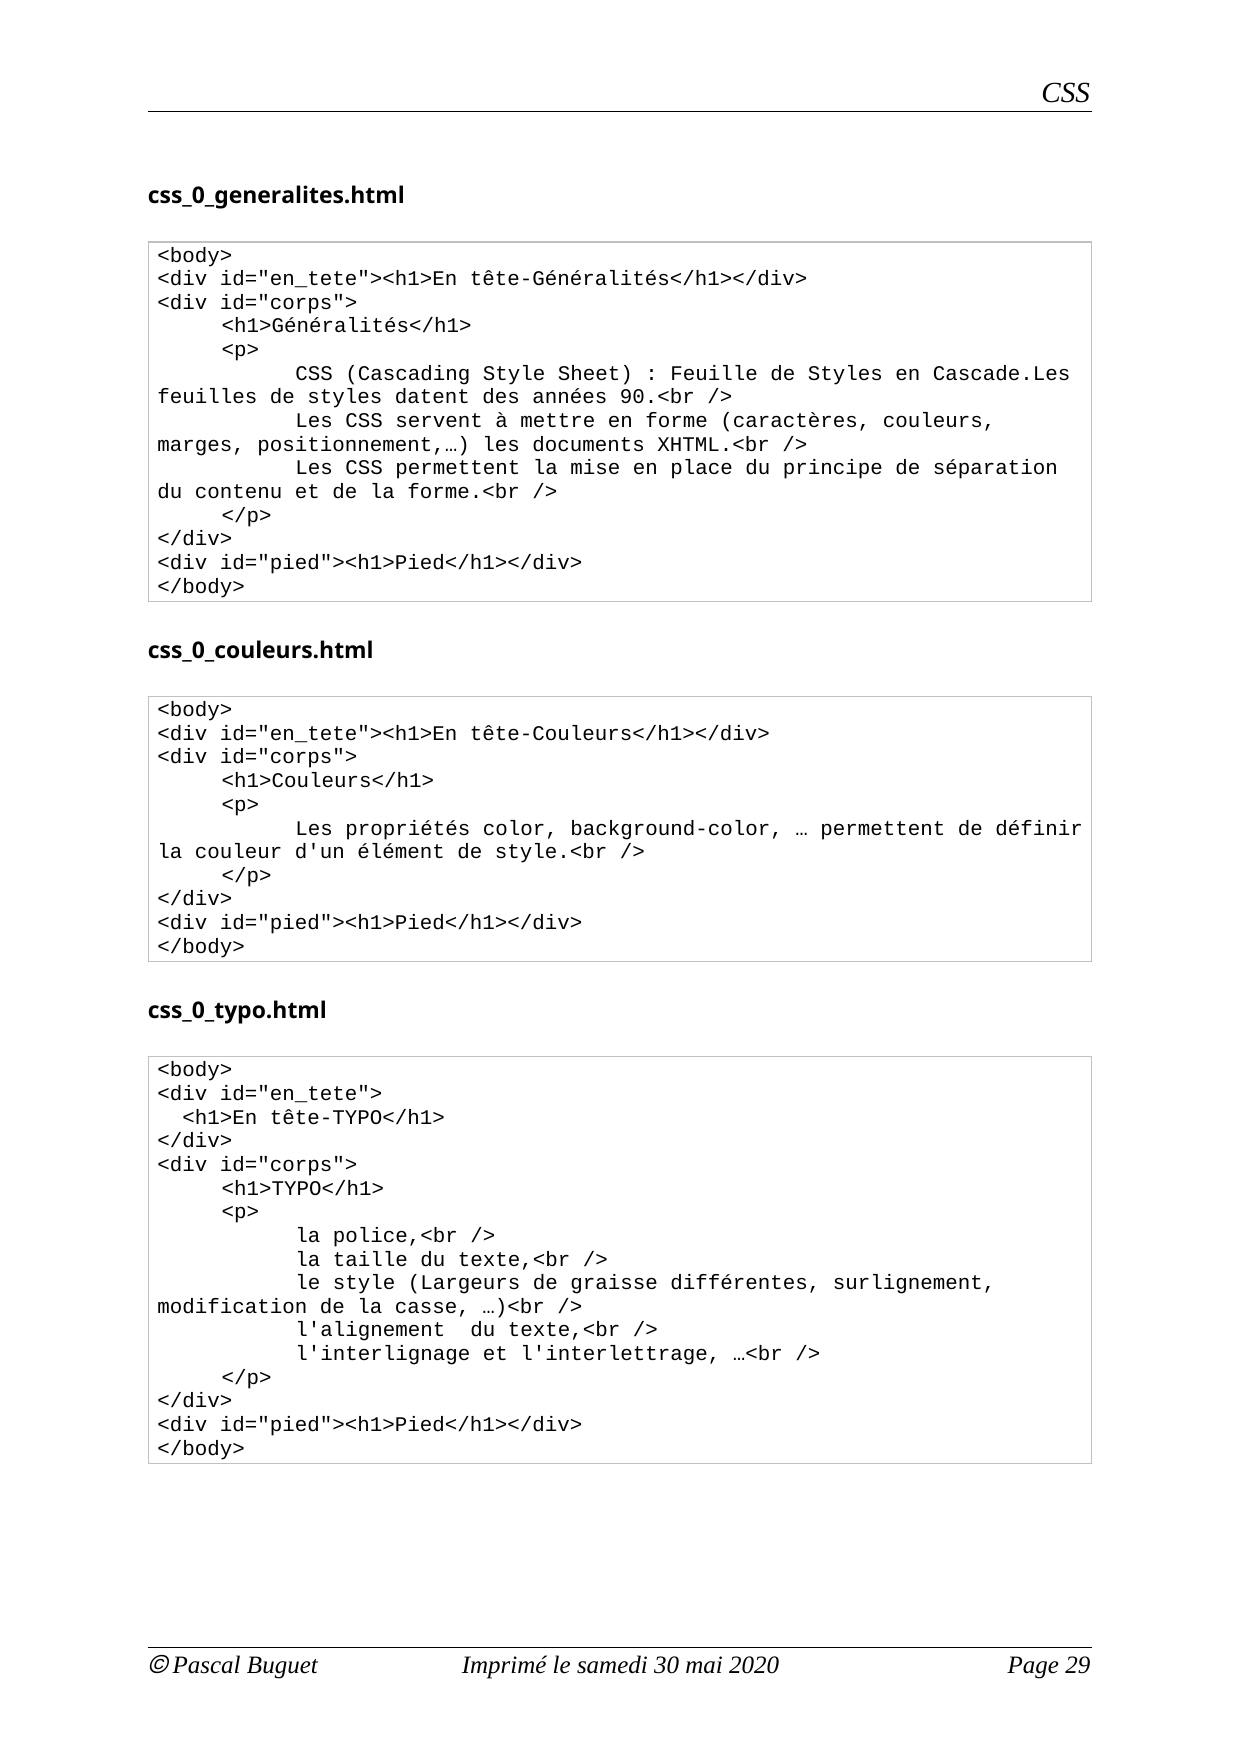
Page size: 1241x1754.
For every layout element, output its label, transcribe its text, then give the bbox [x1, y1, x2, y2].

text Les propriétés color, background-color, … permettent de définir la couleur d'un élément de style.<br /> [149, 814, 1091, 862]
text </div> [149, 525, 1091, 549]
text <div id="en_tete"><h1>En tête-Généralités</h1></div> [149, 265, 1091, 289]
text </p> [149, 502, 1091, 525]
text </body> [149, 933, 1091, 961]
text css_0_typo.html [148, 994, 1092, 1025]
text <p> [149, 336, 1091, 360]
text </body> [149, 1434, 1091, 1463]
text </div> [149, 1387, 1091, 1411]
text <body> [149, 697, 1091, 720]
text <p> [149, 1198, 1091, 1222]
text Les CSS servent à mettre en forme (caractères, couleurs, marges, positionnement,…) les documents XHTML.<br /> [149, 407, 1091, 454]
text Les CSS permettent la mise en place du principe de séparation du contenu et de la forme.<br /> [149, 454, 1091, 502]
text <div id="corps"> [149, 289, 1091, 312]
text <h1>En tête-TYPO</h1> [149, 1103, 1091, 1127]
text </div> [149, 1127, 1091, 1151]
text <body> [149, 1057, 1091, 1080]
text </p> [149, 862, 1091, 885]
text <div id="en_tete"> [149, 1080, 1091, 1103]
text css_0_couleurs.html [148, 634, 1092, 665]
text <p> [149, 791, 1091, 814]
text <h1>Couleurs</h1> [149, 767, 1091, 791]
text CSS (Cascading Style Sheet) : Feuille de Styles en Cascade.Les feuilles de styles datent des années 90.<br /> [149, 360, 1091, 407]
text l'alignement du texte,<br /> [149, 1316, 1091, 1340]
text l'interlignage et l'interlettrage, …<br /> [149, 1340, 1091, 1364]
text </div> [149, 885, 1091, 909]
text css_0_generalites.html [148, 179, 1092, 210]
text <div id="pied"><h1>Pied</h1></div> [149, 909, 1091, 933]
text <h1>TYPO</h1> [149, 1174, 1091, 1198]
text <div id="corps"> [149, 743, 1091, 767]
text <h1>Généralités</h1> [149, 312, 1091, 336]
text la police,<br /> [149, 1222, 1091, 1245]
text <div id="en_tete"><h1>En tête-Couleurs</h1></div> [149, 720, 1091, 743]
text </body> [149, 572, 1091, 601]
text <body> [149, 243, 1091, 265]
text le style (Largeurs de graisse différentes, surlignement, modification de la casse, …)<br /> [149, 1269, 1091, 1316]
text <div id="pied"><h1>Pied</h1></div> [149, 1411, 1091, 1434]
text la taille du texte,<br /> [149, 1245, 1091, 1269]
text <div id="pied"><h1>Pied</h1></div> [149, 549, 1091, 572]
text </p> [149, 1364, 1091, 1387]
text <div id="corps"> [149, 1151, 1091, 1174]
